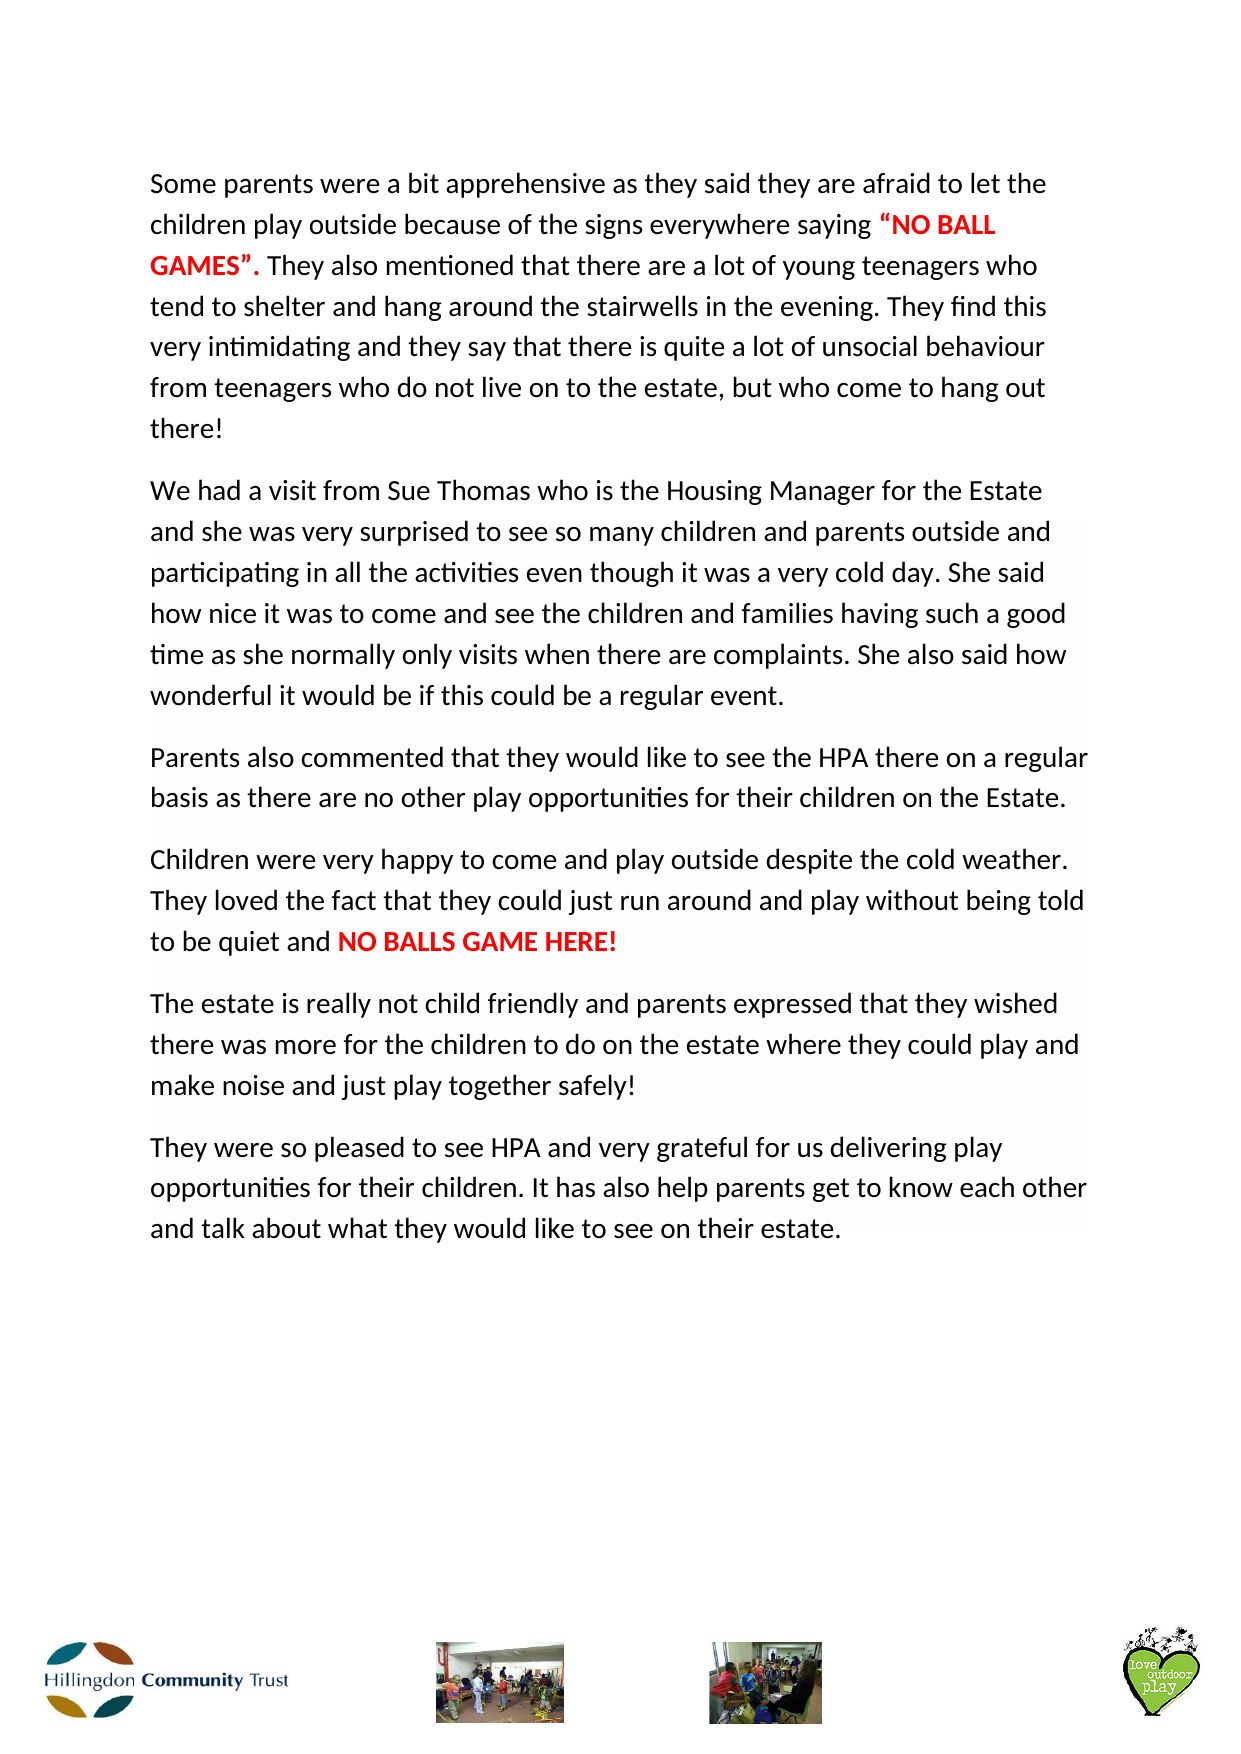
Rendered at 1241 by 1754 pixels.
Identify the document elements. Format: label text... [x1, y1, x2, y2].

text Some parents were a bit apprehensive as they said they are afraid to let the children play outside because of the signs everywhere saying “NO BALL GAMES”. They also mentioned that there are a lot of young teenagers who tend to shelter and hang around the stairwells in the evening. They find this very intimidating and they say that there is quite a lot of unsocial behaviour from teenagers who do not live on to the estate, but who come to hang out there! [150, 165, 1090, 446]
text We had a visit from Sue Thomas who is the Housing Manager for the Estate and she was very surprised to see so many children and parents outside and participating in all the activities even though it was a very cold day. She said how nice it was to come and see the children and families having such a good time as she normally only visits when there are complaints. She also said how wonderful it would be if this could be a regular event. [150, 472, 1090, 712]
text They were so pleased to see HPA and very grateful for us delivering play opportunities for their children. It has also help parents get to know each other and talk about what they would like to see on their estate. [150, 1129, 1090, 1246]
